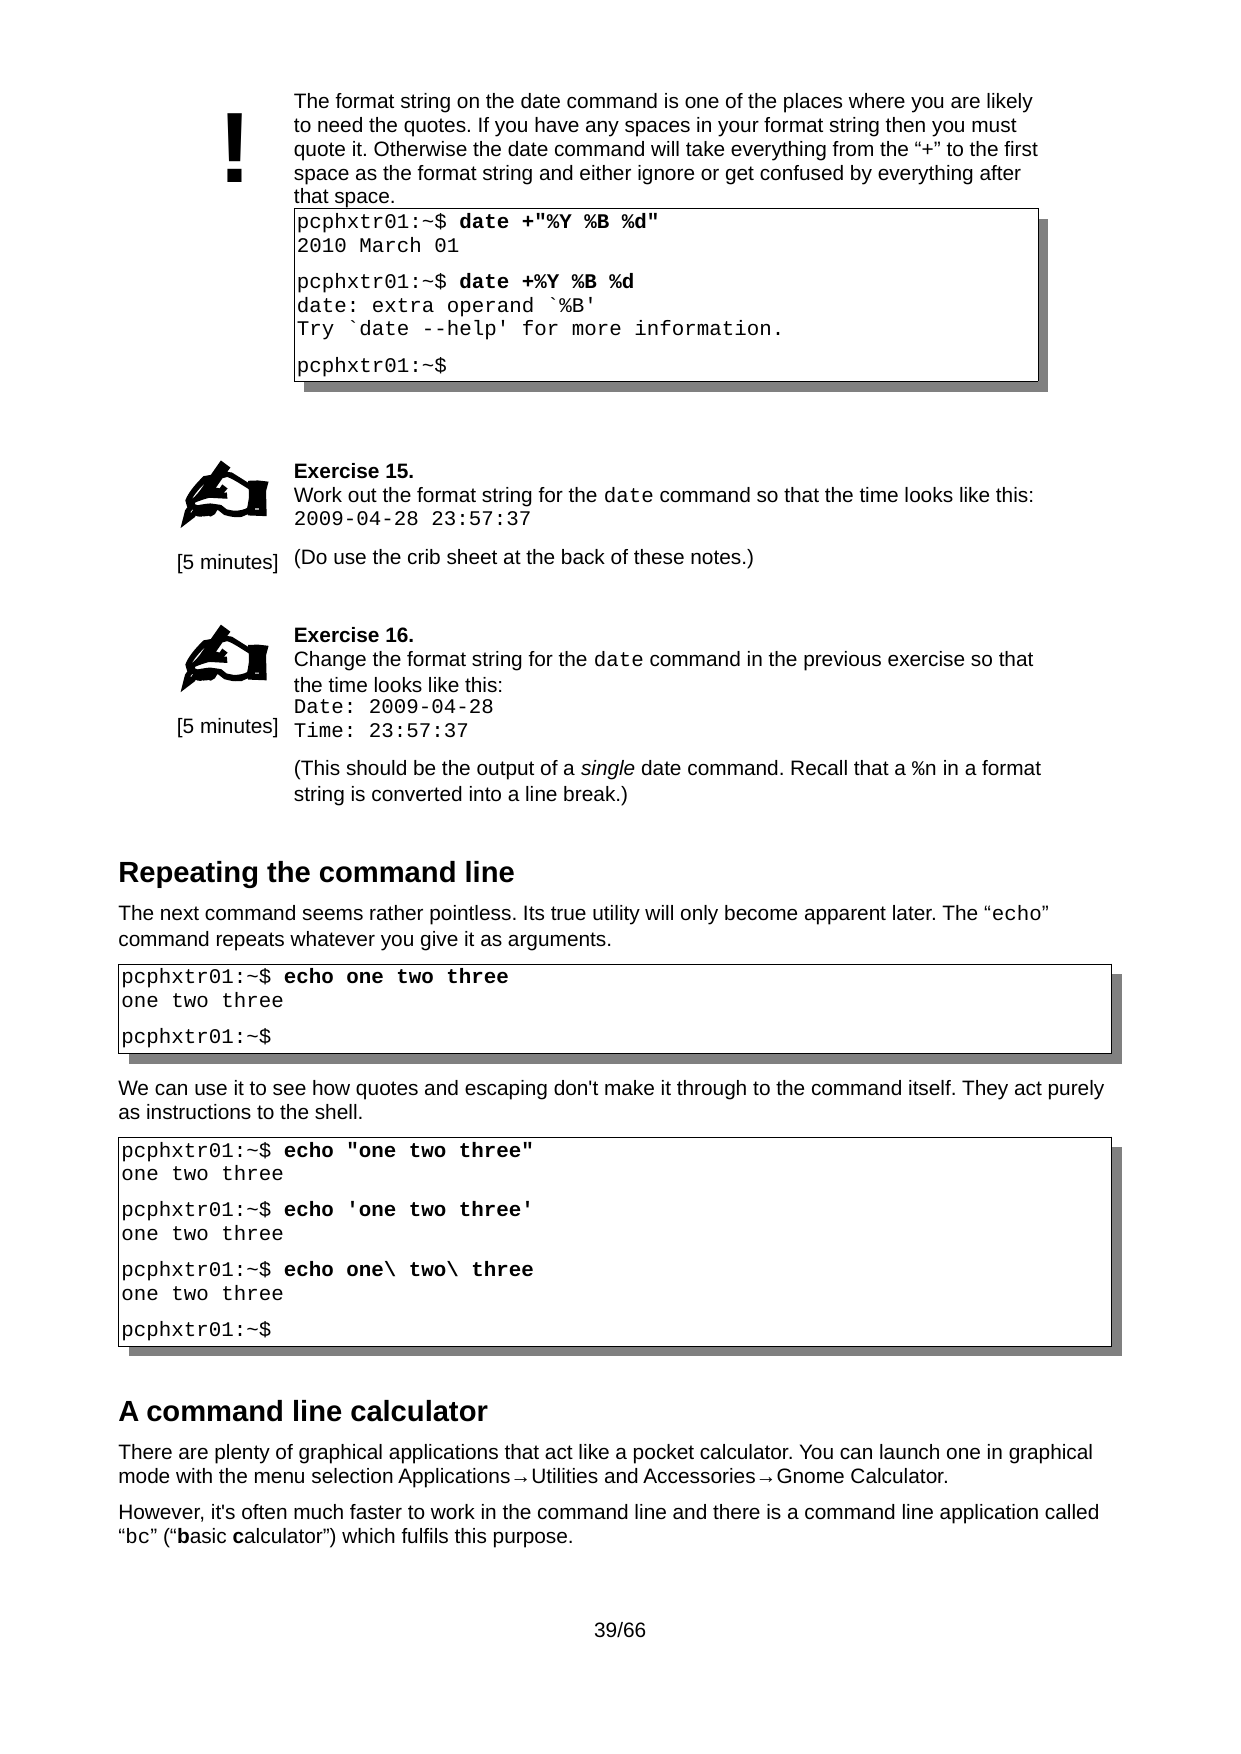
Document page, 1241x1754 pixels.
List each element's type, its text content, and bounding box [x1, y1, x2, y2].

subtitle A command line calculator [118, 1394, 1122, 1427]
text There are plenty of graphical applications that act like a pocket calculator. You can launch one in graphical mode with the menu selection Applications→Utilities and Accessories→Gnome Calculator. [118, 1440, 1122, 1488]
table_header Work out the format string for the date command so that the time looks like this: 2009-04-28 23:57:37 (Do use the crib sheet at the back of these notes.) [294, 459, 1048, 581]
text pcphxtr01:~$ echo 'one two three' one two three [119, 1196, 1111, 1247]
text pcphxtr01:~$ [119, 1023, 1111, 1053]
text We can use it to see how quotes and escaping don't make it through to the command itself. They act purely as instructions to the shell. [118, 1076, 1122, 1124]
table_header The format string on the date command is one of the places where you are likely to need the quotes. If you have any spaces in your format string then you must quote it. Otherwise the date command will take everything from the “+” to the first space as the format string and either ignore or get confused by everything after that space. pcphxtr01:~$ date +"%Y %B %d" 2010 March 01 pcphxtr01:~$ date +%Y %B %d date: extra operand `%B' Try `date --help' for more information. pcphxtr01:~$ [295, 209, 1038, 381]
text The next command seems rather pointless. Its true utility will only become apparent later. The “echo” command repeats whatever you give it as arguments. [118, 901, 1122, 951]
table_header ! [177, 89, 294, 404]
text However, it's often much faster to work in the command line and there is a command line application called “bc” (“basic calculator”) which fulfils this purpose. [118, 1500, 1122, 1550]
table_header The format string on the date command is one of the places where you are likely to need the quotes. If you have any spaces in your format string then you must quote it. Otherwise the date command will take everything from the “+” to the first space as the format string and either ignore or get confused by everything after that space. pcphxtr01:~$ date +"%Y %B %d" 2010 March 01 pcphxtr01:~$ date +%Y %B %d date: extra operand `%B' Try `date --help' for more information. pcphxtr01:~$ [294, 89, 1048, 219]
text pcphxtr01:~$ echo one\ two\ three one two three [119, 1256, 1111, 1306]
subtitle Repeating the command line [118, 855, 1122, 889]
text pcphxtr01:~$ echo one two three one two three [119, 965, 1111, 1014]
table_header  [5 minutes] [177, 459, 294, 581]
table_header Change the format string for the date command in the previous exercise so that the time looks like this: Date: 2009-04-28 Time: 23:57:37 (This should be the output of a single date command. Recall that a %n in a format string is converted into a line break.) [294, 623, 1048, 818]
text pcphxtr01:~$ echo "one two three" one two three [119, 1138, 1111, 1187]
table_header The format string on the date command is one of the places where you are likely to need the quotes. If you have any spaces in your format string then you must quote it. Otherwise the date command will take everything from the “+” to the first space as the format string and either ignore or get confused by everything after that space. pcphxtr01:~$ date +"%Y %B %d" 2010 March 01 pcphxtr01:~$ date +%Y %B %d date: extra operand `%B' Try `date --help' for more information. pcphxtr01:~$ [294, 382, 1048, 404]
text pcphxtr01:~$ [119, 1316, 1111, 1346]
table_header  [5 minutes] [177, 623, 294, 818]
